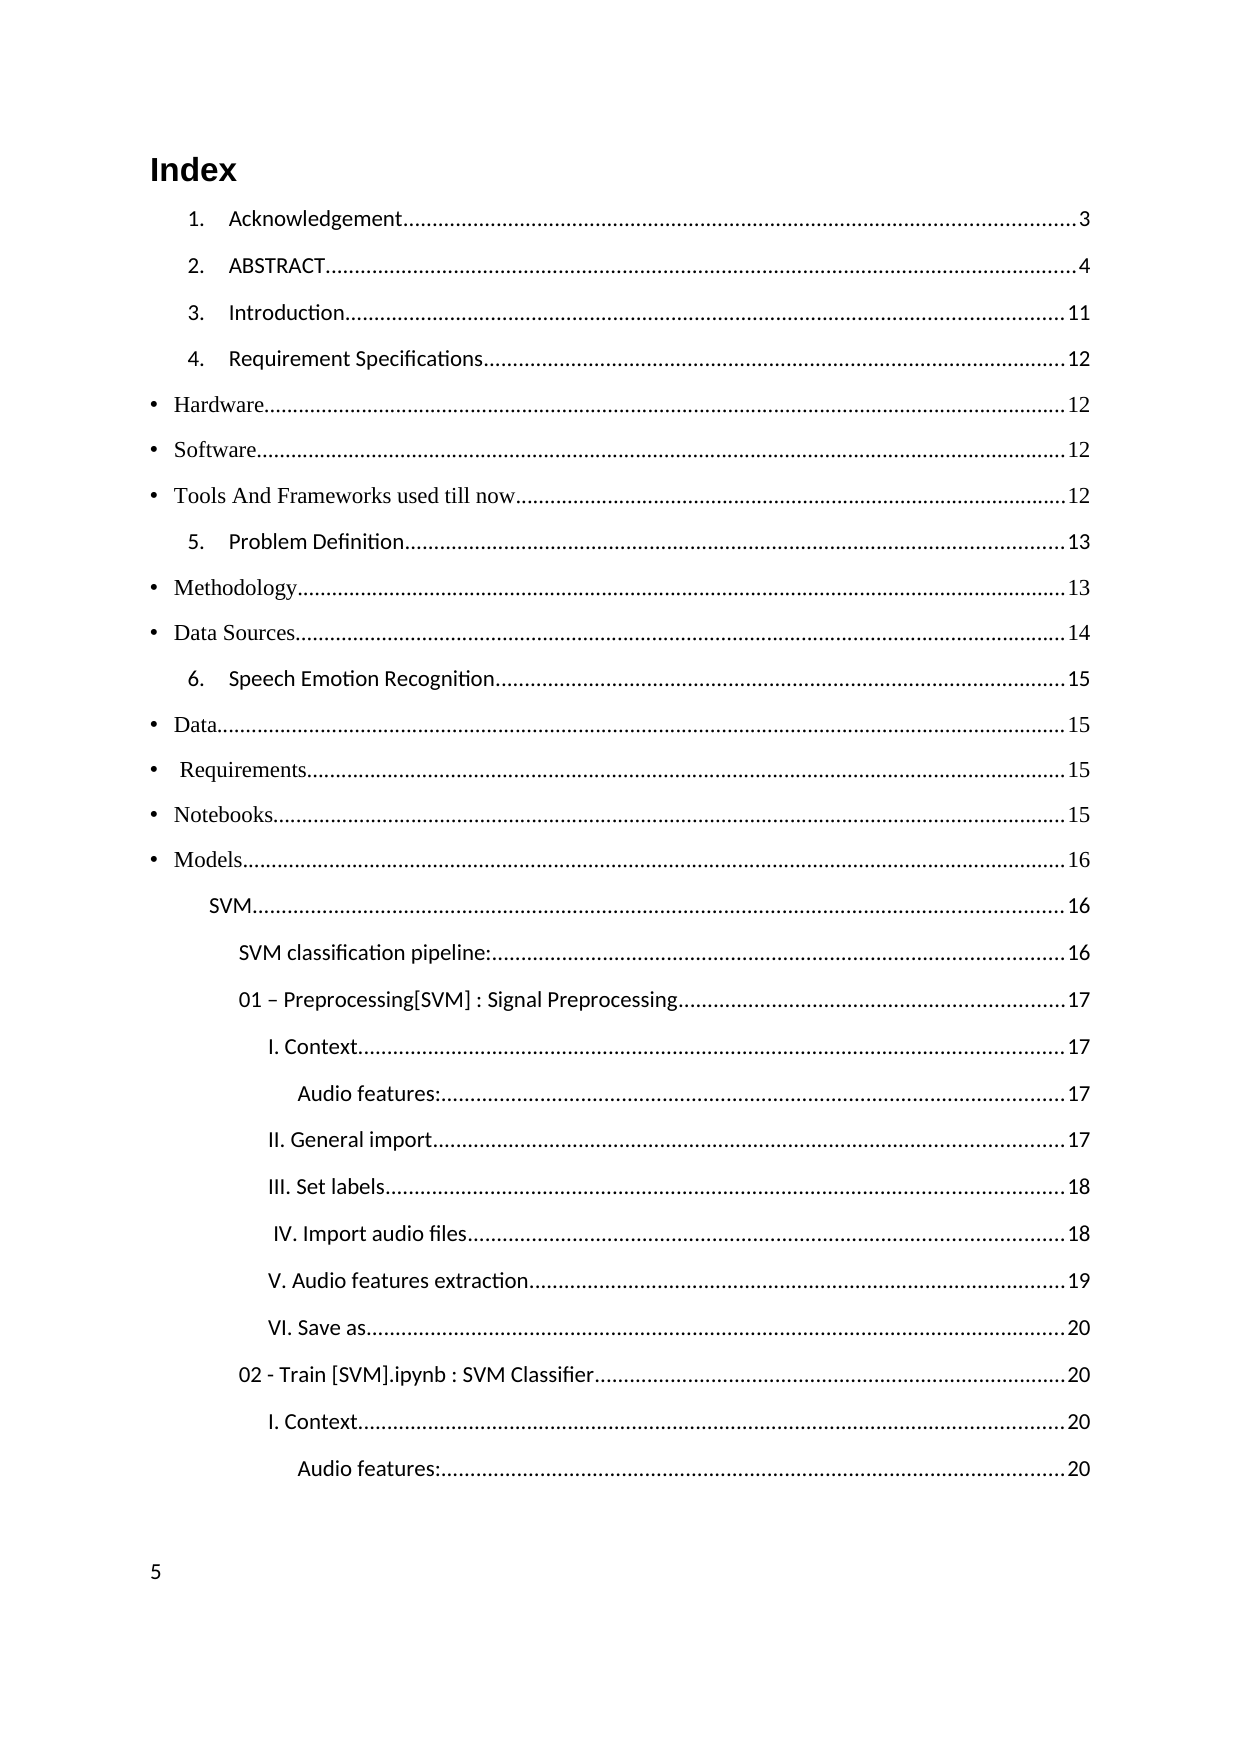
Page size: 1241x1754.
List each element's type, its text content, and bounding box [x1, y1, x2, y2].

list Software 12 [150, 437, 1090, 463]
subtitle Introduction 11 [187, 298, 1090, 326]
list Hardware 12 [150, 391, 1090, 418]
subtitle Acknowledgement 3 [187, 204, 1090, 232]
subtitle Index [150, 150, 1090, 188]
list Notebooks 15 [150, 801, 1090, 827]
subtitle Speech Emotion Recognition 15 [187, 664, 1090, 692]
subtitle Problem Definition 13 [187, 527, 1090, 555]
text SVM 16 [209, 891, 1090, 919]
text 02 - Train [SVM].ipynb : SVM Classifier 20 [238, 1360, 1090, 1388]
list Tools And Frameworks used till now 12 [150, 482, 1090, 508]
text III. Set labels 18 [268, 1172, 1090, 1200]
text Audio features: 17 [297, 1079, 1090, 1107]
text II. General import 17 [268, 1126, 1090, 1153]
subtitle ABSTRACT 4 [187, 251, 1090, 279]
text SVM classification pipeline: 16 [238, 938, 1090, 966]
text VI. Save as 20 [268, 1313, 1090, 1341]
subtitle Requirement Specifications 12 [187, 344, 1090, 373]
list Models 16 [150, 846, 1090, 872]
text I. Context 20 [268, 1407, 1090, 1435]
list Data 15 [150, 711, 1090, 737]
list Data Sources 14 [150, 619, 1090, 645]
text Audio features: 20 [297, 1454, 1090, 1482]
text I. Context 17 [268, 1032, 1090, 1060]
text IV. Import audio files 18 [268, 1219, 1090, 1247]
list Methodology 13 [150, 574, 1090, 600]
text 01 – Preprocessing[SVM] : Signal Preprocessing 17 [238, 985, 1090, 1013]
text V. Audio features extraction 19 [268, 1266, 1090, 1294]
list Requirements 15 [150, 756, 1090, 782]
